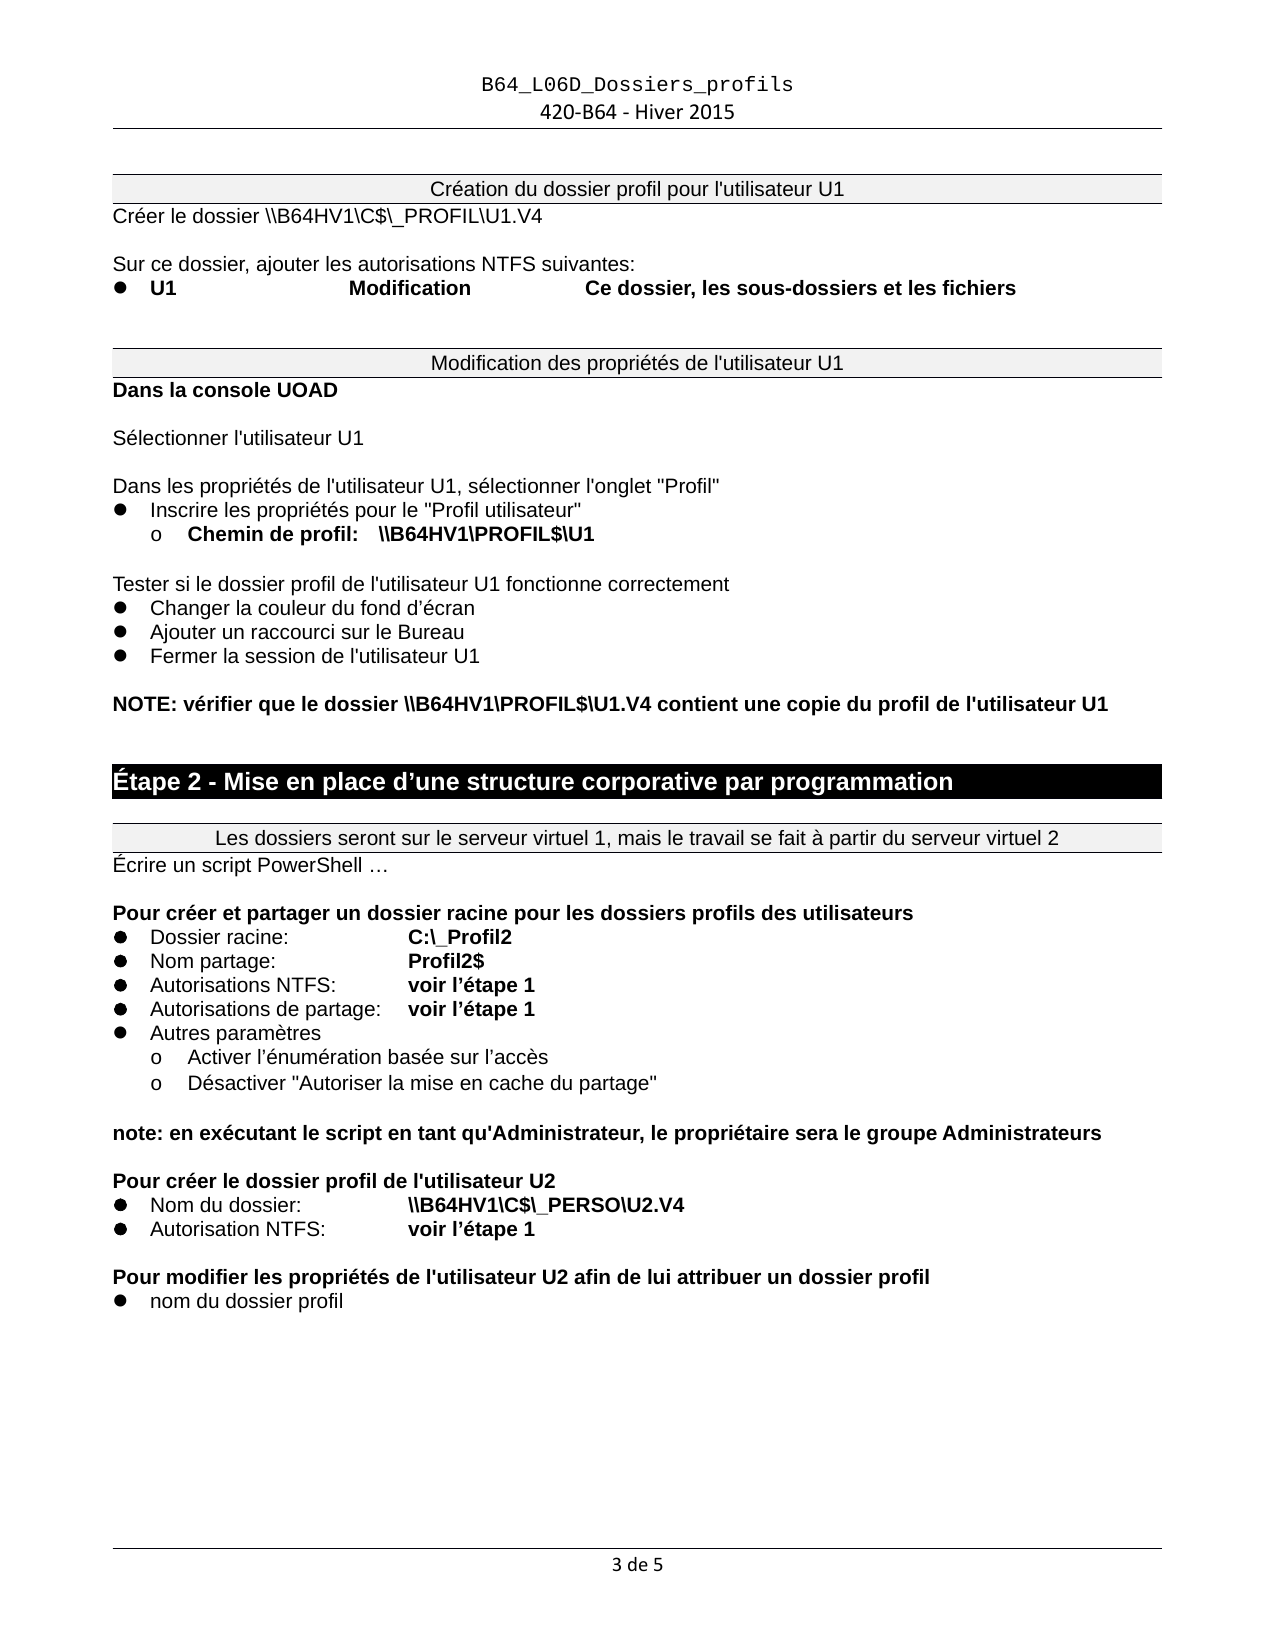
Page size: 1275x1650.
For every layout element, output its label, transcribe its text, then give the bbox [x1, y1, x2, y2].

list Chemin de profil: \\B64HV1\PROFIL$\U1 [150, 522, 1162, 548]
text Dans la console UOAD [112, 378, 1162, 402]
text note: en exécutant le script en tant qu'Administrateur, le propriétaire sera le groupe Administrateurs [112, 1121, 1162, 1145]
text Modification des propriétés de l'utilisateur U1 [112, 349, 1162, 378]
text Sur ce dossier, ajouter les autorisations NTFS suivantes: [112, 252, 1162, 276]
text Pour créer et partager un dossier racine pour les dossiers profils des utilisateurs [112, 901, 1162, 925]
list U1 Modification Ce dossier, les sous-dossiers et les fichiers [112, 276, 1162, 300]
list Changer la couleur du fond d’écran [112, 596, 1162, 620]
text Écrire un script PowerShell … [112, 853, 1162, 877]
list Autorisations NTFS: voir l’étape 1 [112, 973, 1162, 997]
text Créer le dossier \\B64HV1\C$\_PROFIL\U1.V4 [112, 204, 1162, 228]
text Dans les propriétés de l'utilisateur U1, sélectionner l'onglet "Profil" [112, 474, 1162, 498]
text Tester si le dossier profil de l'utilisateur U1 fonctionne correctement [112, 572, 1162, 596]
list Autorisation NTFS: voir l’étape 1 [112, 1217, 1162, 1241]
text Création du dossier profil pour l'utilisateur U1 [112, 175, 1162, 204]
text Sélectionner l'utilisateur U1 [112, 426, 1162, 450]
list Ajouter un raccourci sur le Bureau [112, 620, 1162, 644]
text Pour modifier les propriétés de l'utilisateur U2 afin de lui attribuer un dossier profil [112, 1265, 1162, 1289]
text NOTE: vérifier que le dossier \\B64HV1\PROFIL$\U1.V4 contient une copie du profil de l'utilisateur U1 [112, 692, 1162, 716]
list Nom du dossier: \\B64HV1\C$\_PERSO\U2.V4 [112, 1193, 1162, 1217]
list Nom partage: Profil2$ [112, 949, 1162, 973]
list nom du dossier profil [112, 1289, 1162, 1313]
list Inscrire les propriétés pour le "Profil utilisateur" [112, 498, 1162, 522]
list Fermer la session de l'utilisateur U1 [112, 644, 1162, 668]
text Étape 2 - Mise en place d’une structure corporative par programmation [112, 765, 1162, 799]
list Désactiver "Autoriser la mise en cache du partage" [150, 1071, 1162, 1097]
list Autres paramètres [112, 1021, 1162, 1045]
list Autorisations de partage: voir l’étape 1 [112, 997, 1162, 1021]
list Dossier racine: C:\_Profil2 [112, 925, 1162, 949]
list Activer l’énumération basée sur l’accès [150, 1045, 1162, 1071]
text Pour créer le dossier profil de l'utilisateur U2 [112, 1169, 1162, 1193]
text Les dossiers seront sur le serveur virtuel 1, mais le travail se fait à partir du serveur virtuel 2 [112, 824, 1162, 853]
